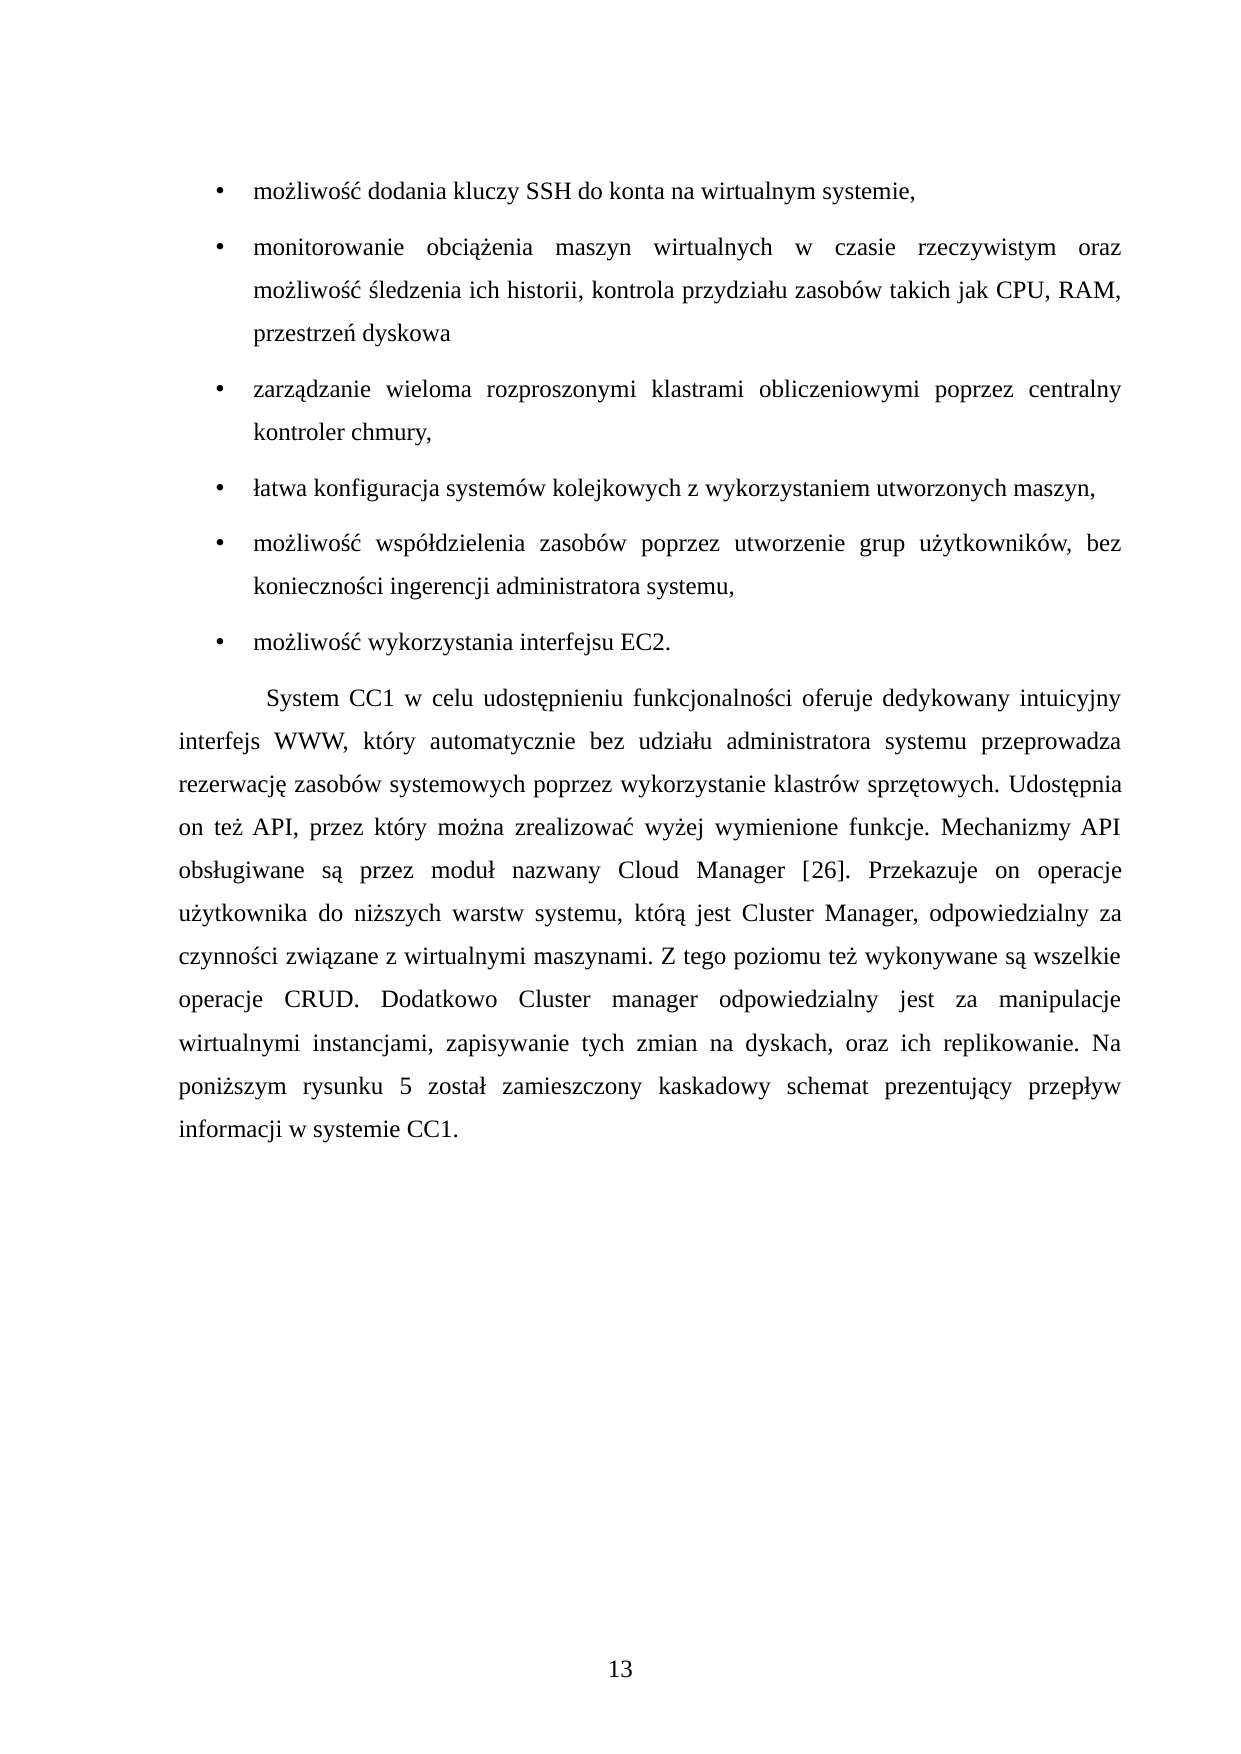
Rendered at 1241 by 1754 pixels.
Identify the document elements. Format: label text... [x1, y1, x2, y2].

text System CC1 w celu udostępnieniu funkcjonalności oferuje dedykowany intuicyjny interfejs WWW, który automatycznie bez udziału administratora systemu przeprowadza rezerwację zasobów systemowych poprzez wykorzystanie klastrów sprzętowych. Udostępnia on też API, przez który można zrealizować wyżej wymienione funkcje. Mechanizmy API obsługiwane są przez moduł nazwany Cloud Manager [26]. Przekazuje on operacje użytkownika do niższych warstw systemu, którą jest Cluster Manager, odpowiedzialny za czynności związane z wirtualnymi maszynami. Z tego poziomu też wykonywane są wszelkie operacje CRUD. Dodatkowo Cluster manager odpowiedzialny jest za manipulacje wirtualnymi instancjami, zapisywanie tych zmian na dyskach, oraz ich replikowanie. Na poniższym rysunku 5 został zamieszczony kaskadowy schemat prezentujący przepływ informacji w systemie CC1. [178, 683, 1122, 1143]
list zarządzanie wieloma rozproszonymi klastrami obliczeniowymi poprzez centralny kontroler chmury, [216, 374, 1122, 446]
list możliwość wykorzystania interfejsu EC2. [216, 627, 1122, 656]
list możliwość dodania kluczy SSH do konta na wirtualnym systemie, [216, 176, 1122, 205]
list monitorowanie obciążenia maszyn wirtualnych w czasie rzeczywistym oraz możliwość śledzenia ich historii, kontrola przydziału zasobów takich jak CPU, RAM, przestrzeń dyskowa [216, 232, 1122, 347]
list łatwa konfiguracja systemów kolejkowych z wykorzystaniem utworzonych maszyn, [216, 473, 1122, 501]
list możliwość współdzielenia zasobów poprzez utworzenie grup użytkowników, bez konieczności ingerencji administratora systemu, [216, 528, 1122, 600]
